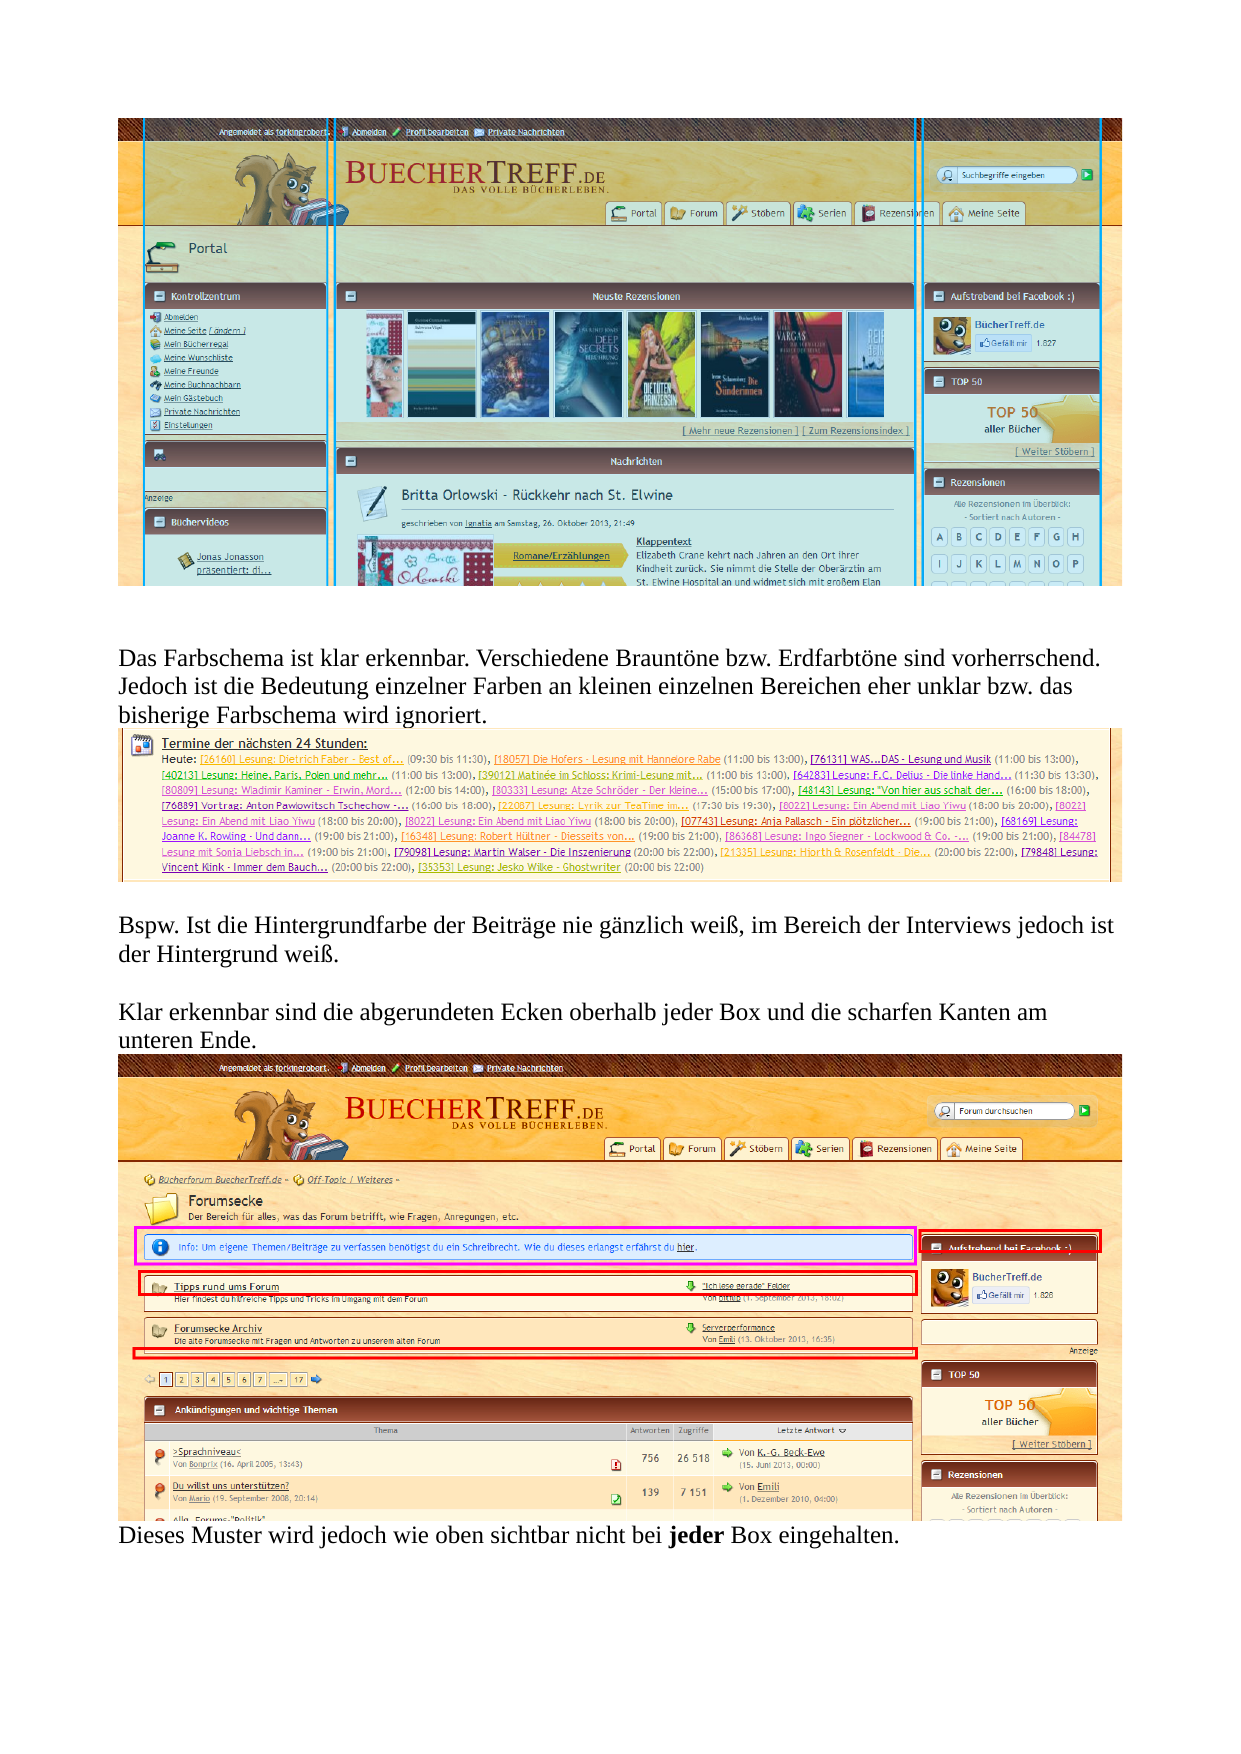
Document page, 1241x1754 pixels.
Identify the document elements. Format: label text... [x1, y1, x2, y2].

text Klar erkennbar sind die abgerundeten Ecken oberhalb jeder Box und die scharfen Kanten am unteren Ende. [118, 997, 1122, 1054]
text Jedoch ist die Bedeutung einzelner Farben an kleinen einzelnen Bereichen eher unklar bzw. das bisherige Farbschema wird ignoriert. [118, 671, 1122, 728]
picture [118, 728, 1123, 882]
picture [118, 1054, 1123, 1521]
text Das Farbschema ist klar erkennbar. Verschiedene Brauntöne bzw. Erdfarbtöne sind vorherrschend. [118, 643, 1122, 671]
text Dieses Muster wird jedoch wie oben sichtbar nicht bei jeder Box eingehalten. [118, 1521, 1122, 1549]
text Bspw. Ist die Hintergrundfarbe der Beiträge nie gänzlich weiß, im Bereich der Interviews jedoch ist der Hintergrund weiß. [118, 911, 1122, 968]
